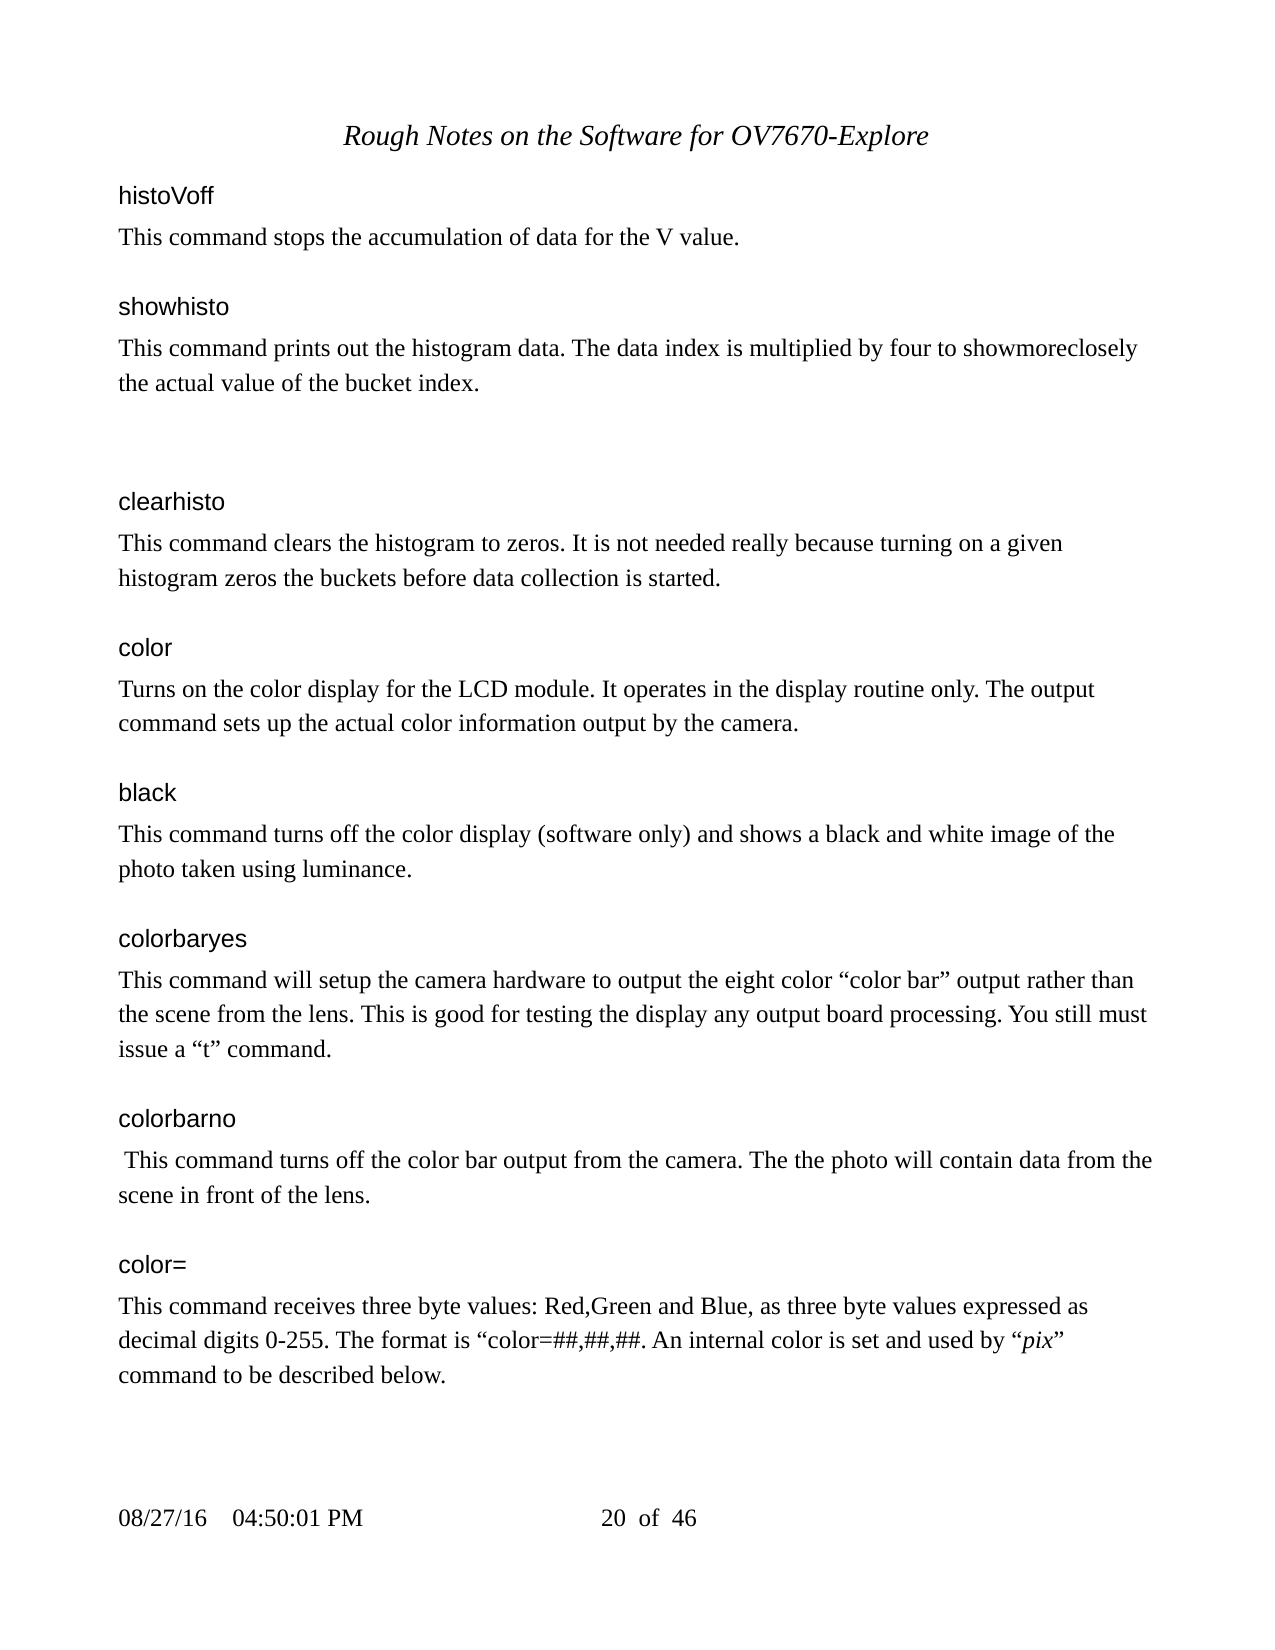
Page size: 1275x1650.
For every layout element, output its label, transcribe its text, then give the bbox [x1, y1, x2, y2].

text This command prints out the histogram data. The data index is multiplied by four to showmoreclosely the actual value of the bucket index. [118, 333, 1157, 397]
subtitle colorbarno [118, 1104, 1157, 1133]
subtitle colorbaryes [118, 924, 1157, 953]
subtitle color [118, 633, 1157, 661]
text This command receives three byte values: Red,Green and Blue, as three byte values expressed as decimal digits 0-255. The format is “color=##,##,##. An internal color is set and used by “pix” command to be described below. [118, 1291, 1157, 1388]
text This command stops the accumulation of data for the V value. [118, 222, 1157, 251]
text Turns on the color display for the LCD module. It operates in the display routine only. The output command sets up the actual color information output by the camera. [118, 674, 1157, 737]
text This command turns off the color bar output from the camera. The the photo will contain data from the scene in front of the lens. [118, 1145, 1157, 1208]
text This command turns off the color display (software only) and shows a black and white image of the photo taken using luminance. [118, 819, 1157, 883]
text This command will setup the camera hardware to output the eight color “color bar” output rather than the scene from the lens. This is good for testing the display any output board processing. You still must issue a “t” command. [118, 965, 1157, 1063]
subtitle showhisto [118, 292, 1157, 321]
subtitle clearhisto [118, 487, 1157, 516]
subtitle histoVoff [118, 181, 1157, 210]
subtitle black [118, 778, 1157, 807]
subtitle color= [118, 1249, 1157, 1278]
text This command clears the histogram to zeros. It is not needed really because turning on a given histogram zeros the buckets before data collection is started. [118, 528, 1157, 591]
